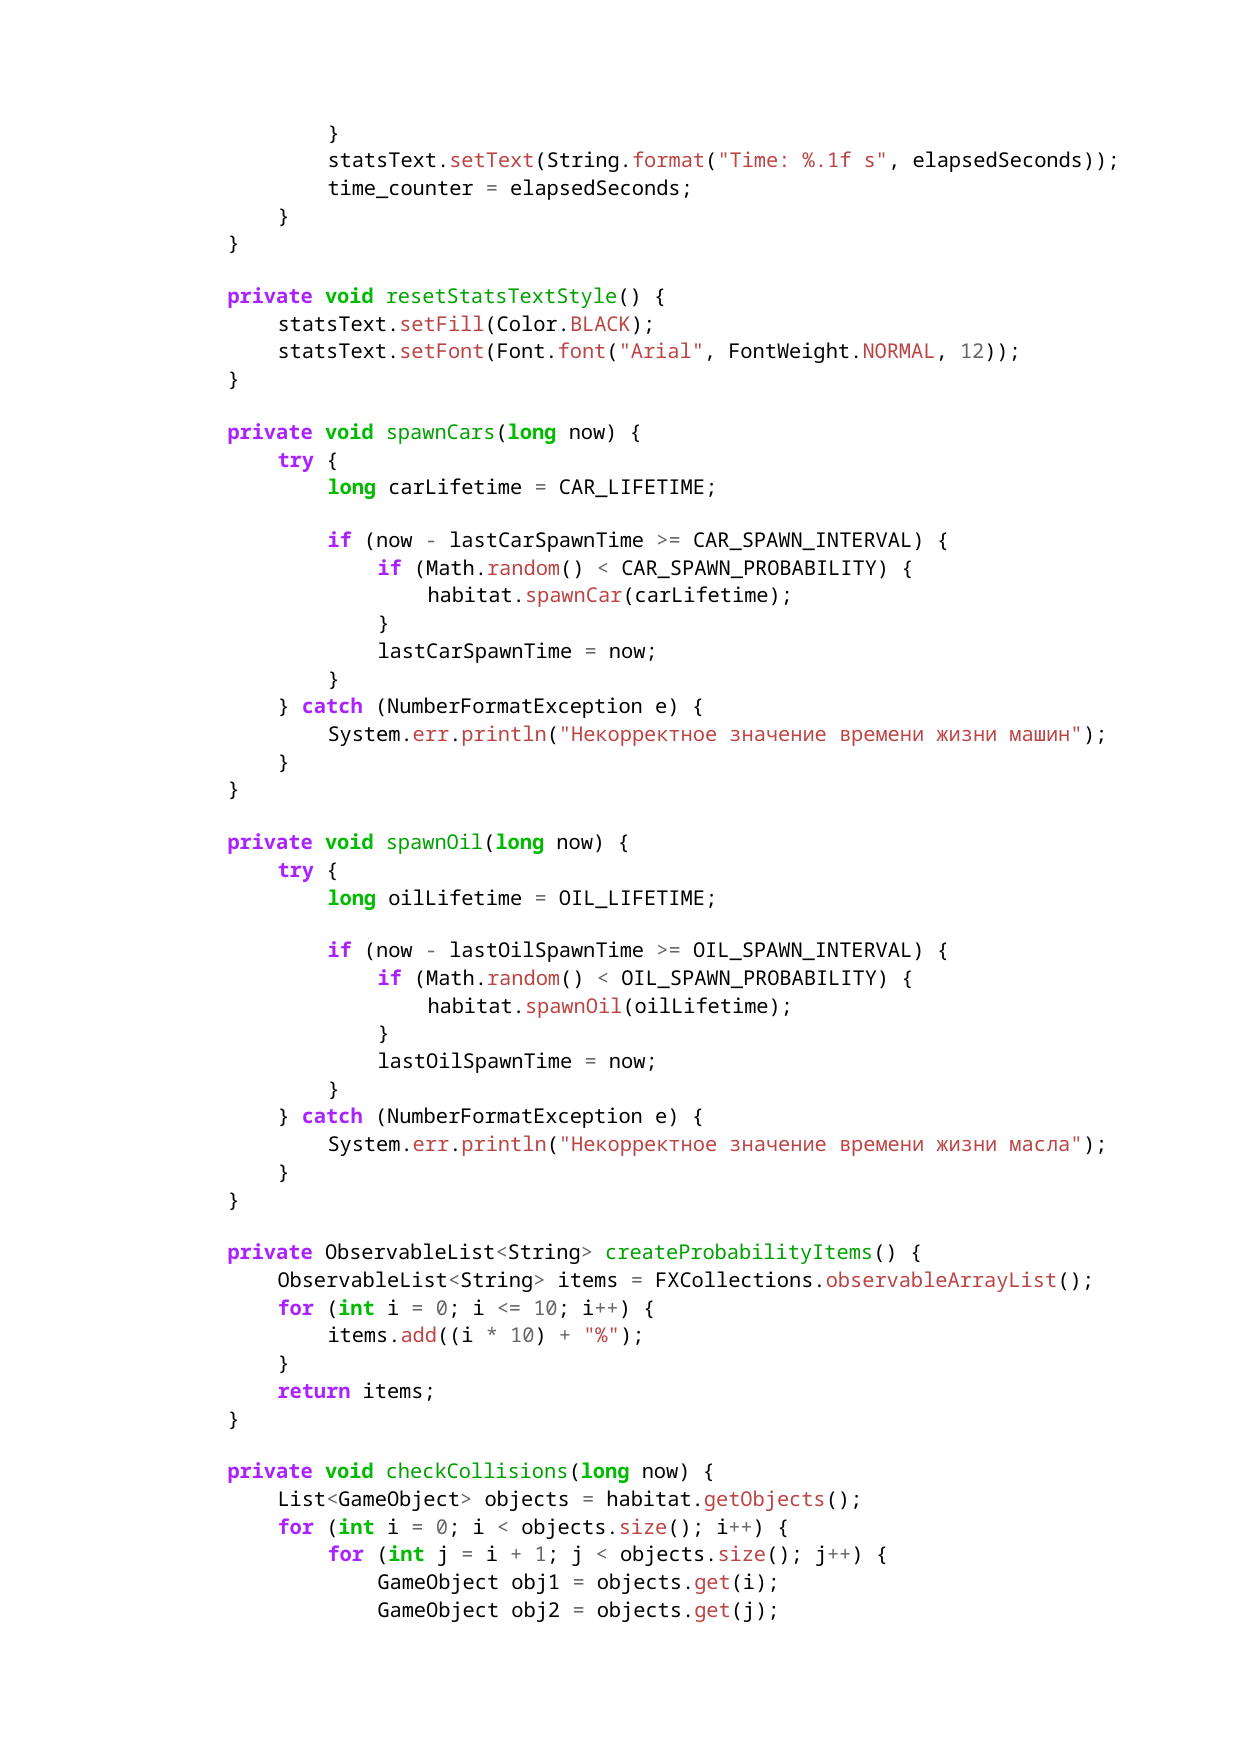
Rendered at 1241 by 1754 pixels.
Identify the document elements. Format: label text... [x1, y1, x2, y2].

text if (now - lastCarSpawnTime >= CAR_SPAWN_INTERVAL) { [177, 526, 1152, 553]
text items.add((i * 10) + "%"); [177, 1321, 1152, 1349]
text System.err.println("Некорректное значение времени жизни машин"); [177, 719, 1152, 747]
text } [177, 775, 1152, 803]
text private void spawnOil(long now) { [177, 828, 1152, 855]
text ObservableList<String> items = FXCollections.observableArrayList(); [177, 1266, 1152, 1293]
text statsText.setFill(Color.BLACK); [177, 309, 1152, 337]
text System.err.println("Некорректное значение времени жизни масла"); [177, 1130, 1152, 1157]
text } [177, 664, 1152, 692]
text private void checkCollisions(long now) { [177, 1457, 1152, 1484]
text for (int i = 0; i < objects.size(); i++) { [177, 1512, 1152, 1540]
text } catch (NumberFormatException e) { [177, 1102, 1152, 1130]
text } catch (NumberFormatException e) { [177, 692, 1152, 719]
text long carLifetime = CAR_LIFETIME; [177, 473, 1152, 501]
text for (int i = 0; i <= 10; i++) { [177, 1293, 1152, 1321]
text } [177, 1404, 1152, 1432]
text try { [177, 855, 1152, 883]
text } [177, 609, 1152, 636]
text for (int j = i + 1; j < objects.size(); j++) { [177, 1540, 1152, 1568]
text if (Math.random() < OIL_SPAWN_PROBABILITY) { [177, 963, 1152, 991]
text return items; [177, 1376, 1152, 1404]
text private void spawnCars(long now) { [177, 417, 1152, 445]
text long oilLifetime = OIL_LIFETIME; [177, 883, 1152, 911]
text try { [177, 445, 1152, 473]
text } [177, 1349, 1152, 1376]
text if (now - lastOilSpawnTime >= OIL_SPAWN_INTERVAL) { [177, 936, 1152, 963]
text } [177, 1185, 1152, 1213]
text GameObject obj1 = objects.get(i); [177, 1568, 1152, 1595]
text habitat.spawnCar(carLifetime); [177, 581, 1152, 609]
text } [177, 747, 1152, 775]
text time_counter = elapsedSeconds; [177, 173, 1152, 201]
text statsText.setFont(Font.font("Arial", FontWeight.NORMAL, 12)); [177, 337, 1152, 365]
text } [177, 229, 1152, 257]
text List<GameObject> objects = habitat.getObjects(); [177, 1484, 1152, 1512]
text } [177, 118, 1152, 146]
text private void resetStatsTextStyle() { [177, 282, 1152, 309]
text private ObservableList<String> createProbabilityItems() { [177, 1238, 1152, 1266]
text habitat.spawnOil(oilLifetime); [177, 991, 1152, 1019]
text } [177, 1019, 1152, 1047]
text } [177, 1074, 1152, 1102]
text GameObject obj2 = objects.get(j); [177, 1595, 1152, 1623]
text lastCarSpawnTime = now; [177, 636, 1152, 664]
text if (Math.random() < CAR_SPAWN_PROBABILITY) { [177, 553, 1152, 581]
text lastOilSpawnTime = now; [177, 1047, 1152, 1074]
text } [177, 201, 1152, 229]
text } [177, 1157, 1152, 1185]
text statsText.setText(String.format("Time: %.1f s", elapsedSeconds)); [177, 146, 1152, 173]
text } [177, 365, 1152, 392]
